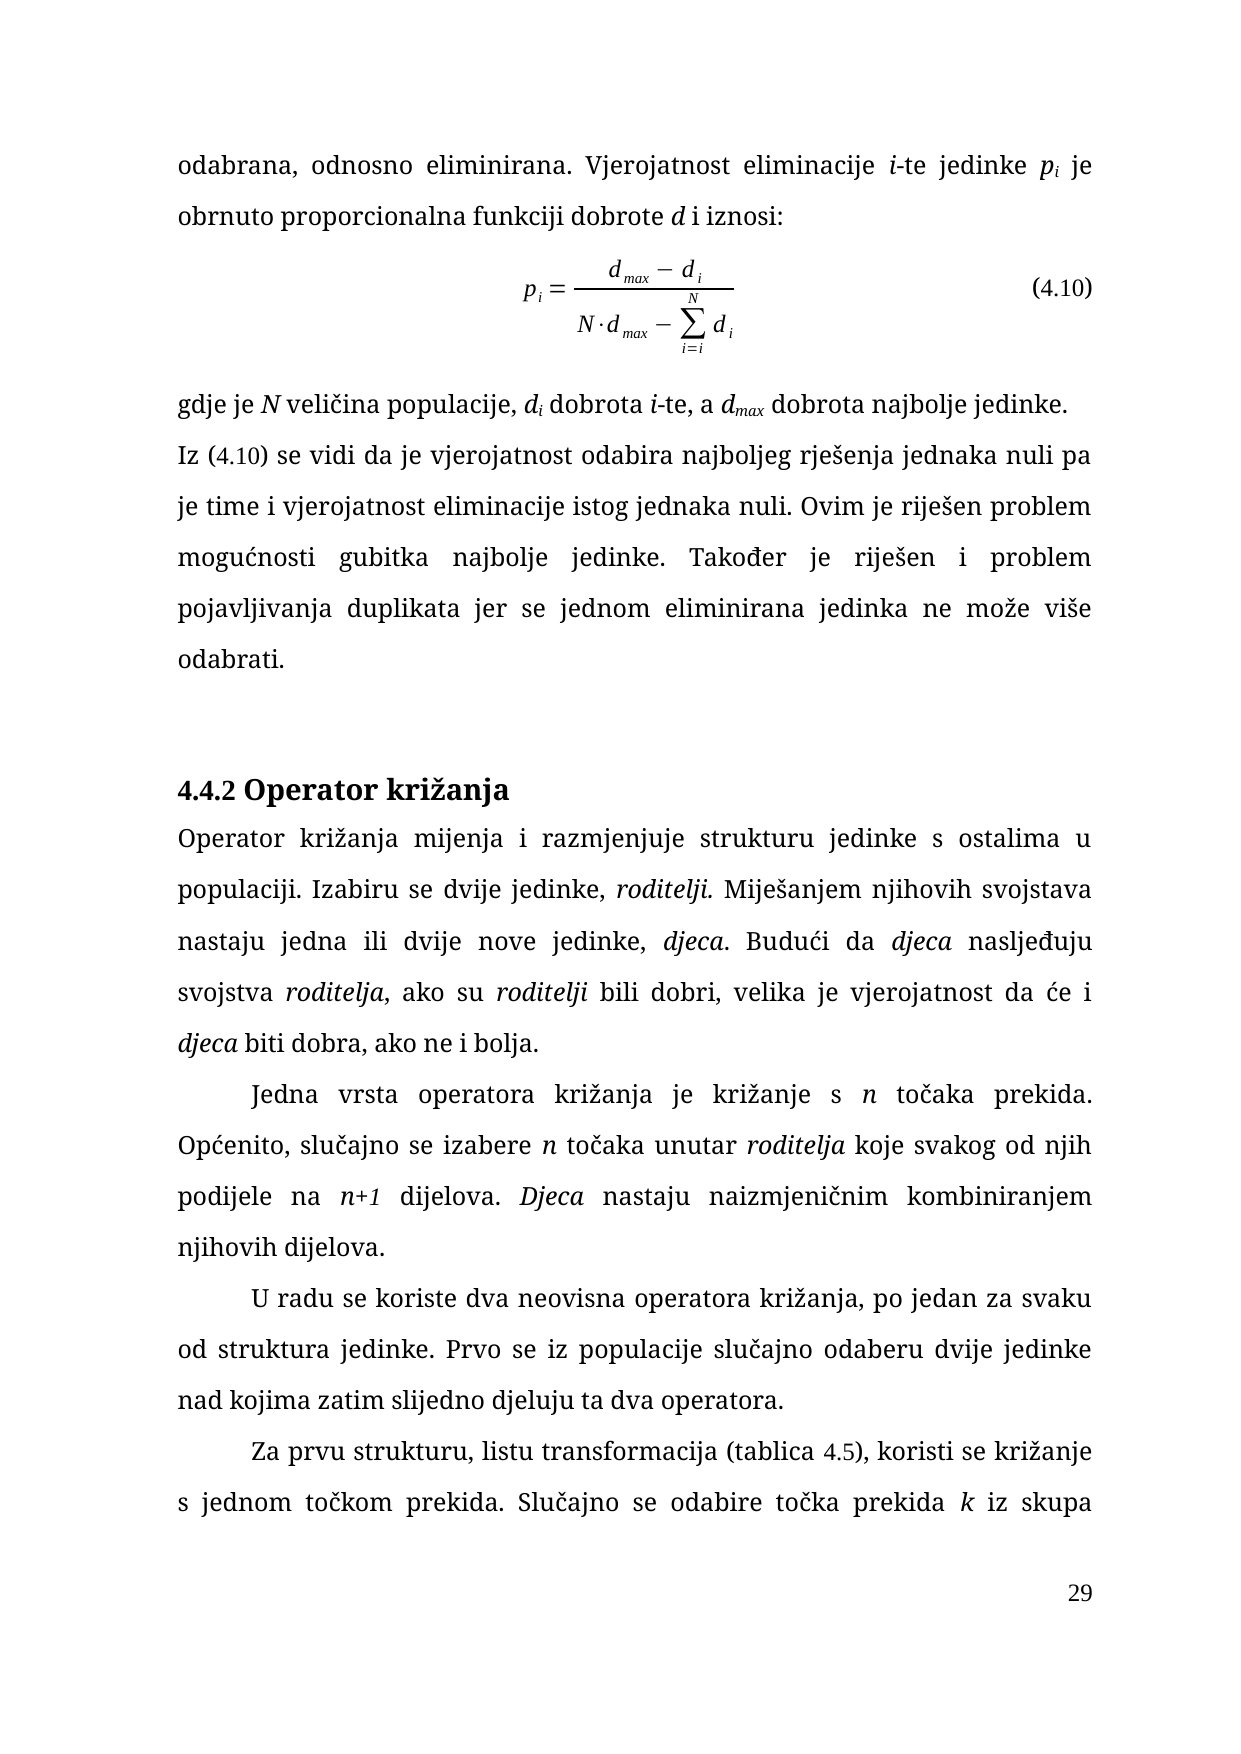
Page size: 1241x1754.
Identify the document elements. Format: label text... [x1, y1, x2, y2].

text odabrana, odnosno eliminirana. Vjerojatnost eliminacije i-te jedinke pi je obrnuto proporcionalna funkciji dobrote d i iznosi: [177, 148, 1093, 233]
text gdje je N veličina populacije, di dobrota i-te, a dmax dobrota najbolje jedinke. [177, 387, 1093, 421]
subtitle 4.4.2 Operator križanja [177, 769, 1093, 809]
text Operator križanja mijenja i razmjenjuje strukturu jedinke s ostalima u populaciji. Izabiru se dvije jedinke, roditelji. Miješanjem njihovih svojstava nastaju jedna ili dvije nove jedinke, djeca. Budući da djeca nasljeđuju svojstva roditelja, ako su roditelji bili dobri, velika je vjerojatnost da će i djeca biti dobra, ako ne i bolja. [177, 821, 1093, 1059]
text Jedna vrsta operatora križanja je križanje s n točaka prekida. Općenito, slučajno se izabere n točaka unutar roditelja koje svakog od njih podijele na n+1 dijelova. Djeca nastaju naizmjeničnim kombiniranjem njihovih dijelova. [177, 1076, 1093, 1263]
text (4.10) [177, 256, 1093, 358]
text Za prvu strukturu, listu transformacija (tablica 4.5), koristi se križanje s jednom točkom prekida. Slučajno se odabire točka prekida k iz skupa . Prvo dijete nastaje kopiranjem prvih k transformacija prvog roditelja i preostalih n-k drugog roditelja. Drugo dijete nastaje analogno, ali obrnutim redoslijedom kopiranja. [177, 1434, 1093, 1519]
text Iz (4.10) se vidi da je vjerojatnost odabira najboljeg rješenja jednaka nuli pa je time i vjerojatnost eliminacije istog jednaka nuli. Ovim je riješen problem mogućnosti gubitka najbolje jedinke. Također je riješen i problem pojavljivanja duplikata jer se jednom eliminirana jedinka ne može više odabrati. [177, 438, 1093, 676]
text U radu se koriste dva neovisna operatora križanja, po jedan za svaku od struktura jedinke. Prvo se iz populacije slučajno odaberu dvije jedinke nad kojima zatim slijedno djeluju ta dva operatora. [177, 1281, 1093, 1417]
